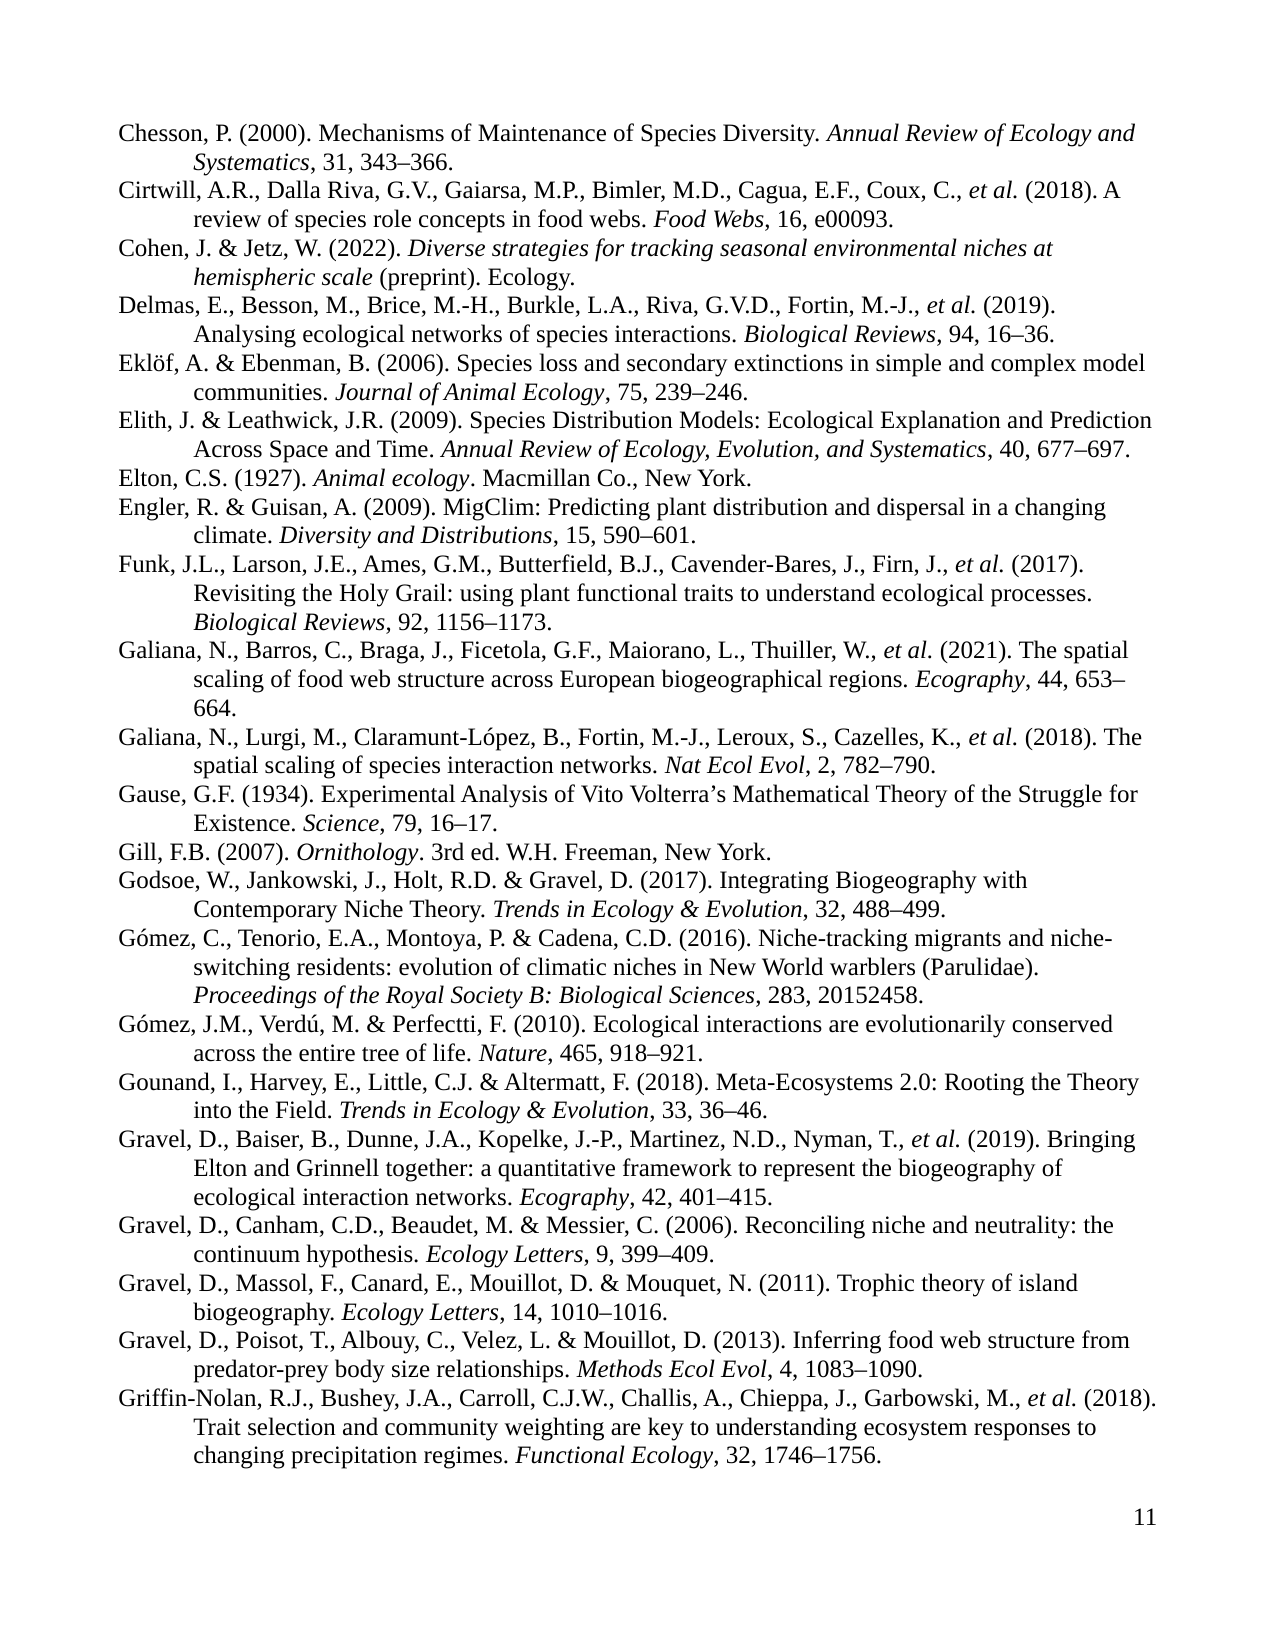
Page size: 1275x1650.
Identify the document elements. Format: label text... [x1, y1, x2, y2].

text Griffin-Nolan, R.J., Bushey, J.A., Carroll, C.J.W., Challis, A., Chieppa, J., Garbowski, M., et al. (2018). Trait selection and community weighting are key to understanding ecosystem responses to changing precipitation regimes. Functional Ecology, 32, 1746–1756. [118, 1383, 1157, 1469]
text Chesson, P. (2000). Mechanisms of Maintenance of Species Diversity. Annual Review of Ecology and Systematics, 31, 343–366. [118, 118, 1157, 176]
text Gravel, D., Baiser, B., Dunne, J.A., Kopelke, J.-P., Martinez, N.D., Nyman, T., et al. (2019). Bringing Elton and Grinnell together: a quantitative framework to represent the biogeography of ecological interaction networks. Ecography, 42, 401–415. [118, 1124, 1157, 1211]
text Engler, R. & Guisan, A. (2009). MigClim: Predicting plant distribution and dispersal in a changing climate. Diversity and Distributions, 15, 590–601. [118, 492, 1157, 549]
text Gómez, J.M., Verdú, M. & Perfectti, F. (2010). Ecological interactions are evolutionarily conserved across the entire tree of life. Nature, 465, 918–921. [118, 1009, 1157, 1067]
text Galiana, N., Barros, C., Braga, J., Ficetola, G.F., Maiorano, L., Thuiller, W., et al. (2021). The spatial scaling of food web structure across European biogeographical regions. Ecography, 44, 653–664. [118, 636, 1157, 722]
text Cirtwill, A.R., Dalla Riva, G.V., Gaiarsa, M.P., Bimler, M.D., Cagua, E.F., Coux, C., et al. (2018). A review of species role concepts in food webs. Food Webs, 16, e00093. [118, 176, 1157, 233]
text Godsoe, W., Jankowski, J., Holt, R.D. & Gravel, D. (2017). Integrating Biogeography with Contemporary Niche Theory. Trends in Ecology & Evolution, 32, 488–499. [118, 866, 1157, 923]
text Elton, C.S. (1927). Animal ecology. Macmillan Co., New York. [118, 463, 1157, 492]
text Funk, J.L., Larson, J.E., Ames, G.M., Butterfield, B.J., Cavender-Bares, J., Firn, J., et al. (2017). Revisiting the Holy Grail: using plant functional traits to understand ecological processes. Biological Reviews, 92, 1156–1173. [118, 549, 1157, 636]
text Elith, J. & Leathwick, J.R. (2009). Species Distribution Models: Ecological Explanation and Prediction Across Space and Time. Annual Review of Ecology, Evolution, and Systematics, 40, 677–697. [118, 406, 1157, 463]
text Gounand, I., Harvey, E., Little, C.J. & Altermatt, F. (2018). Meta-Ecosystems 2.0: Rooting the Theory into the Field. Trends in Ecology & Evolution, 33, 36–46. [118, 1067, 1157, 1124]
text Gravel, D., Canham, C.D., Beaudet, M. & Messier, C. (2006). Reconciling niche and neutrality: the continuum hypothesis. Ecology Letters, 9, 399–409. [118, 1211, 1157, 1268]
text Gravel, D., Massol, F., Canard, E., Mouillot, D. & Mouquet, N. (2011). Trophic theory of island biogeography. Ecology Letters, 14, 1010–1016. [118, 1268, 1157, 1326]
text Cohen, J. & Jetz, W. (2022). Diverse strategies for tracking seasonal environmental niches at hemispheric scale (preprint). Ecology. [118, 233, 1157, 291]
text Gravel, D., Poisot, T., Albouy, C., Velez, L. & Mouillot, D. (2013). Inferring food web structure from predator-prey body size relationships. Methods Ecol Evol, 4, 1083–1090. [118, 1326, 1157, 1383]
text Galiana, N., Lurgi, M., Claramunt-López, B., Fortin, M.-J., Leroux, S., Cazelles, K., et al. (2018). The spatial scaling of species interaction networks. Nat Ecol Evol, 2, 782–790. [118, 722, 1157, 779]
text Gause, G.F. (1934). Experimental Analysis of Vito Volterra’s Mathematical Theory of the Struggle for Existence. Science, 79, 16–17. [118, 779, 1157, 837]
text Gill, F.B. (2007). Ornithology. 3rd ed. W.H. Freeman, New York. [118, 837, 1157, 866]
text Eklöf, A. & Ebenman, B. (2006). Species loss and secondary extinctions in simple and complex model communities. Journal of Animal Ecology, 75, 239–246. [118, 348, 1157, 406]
text Gómez, C., Tenorio, E.A., Montoya, P. & Cadena, C.D. (2016). Niche-tracking migrants and niche-switching residents: evolution of climatic niches in New World warblers (Parulidae). Proceedings of the Royal Society B: Biological Sciences, 283, 20152458. [118, 923, 1157, 1009]
text Delmas, E., Besson, M., Brice, M.-H., Burkle, L.A., Riva, G.V.D., Fortin, M.-J., et al. (2019). Analysing ecological networks of species interactions. Biological Reviews, 94, 16–36. [118, 291, 1157, 348]
